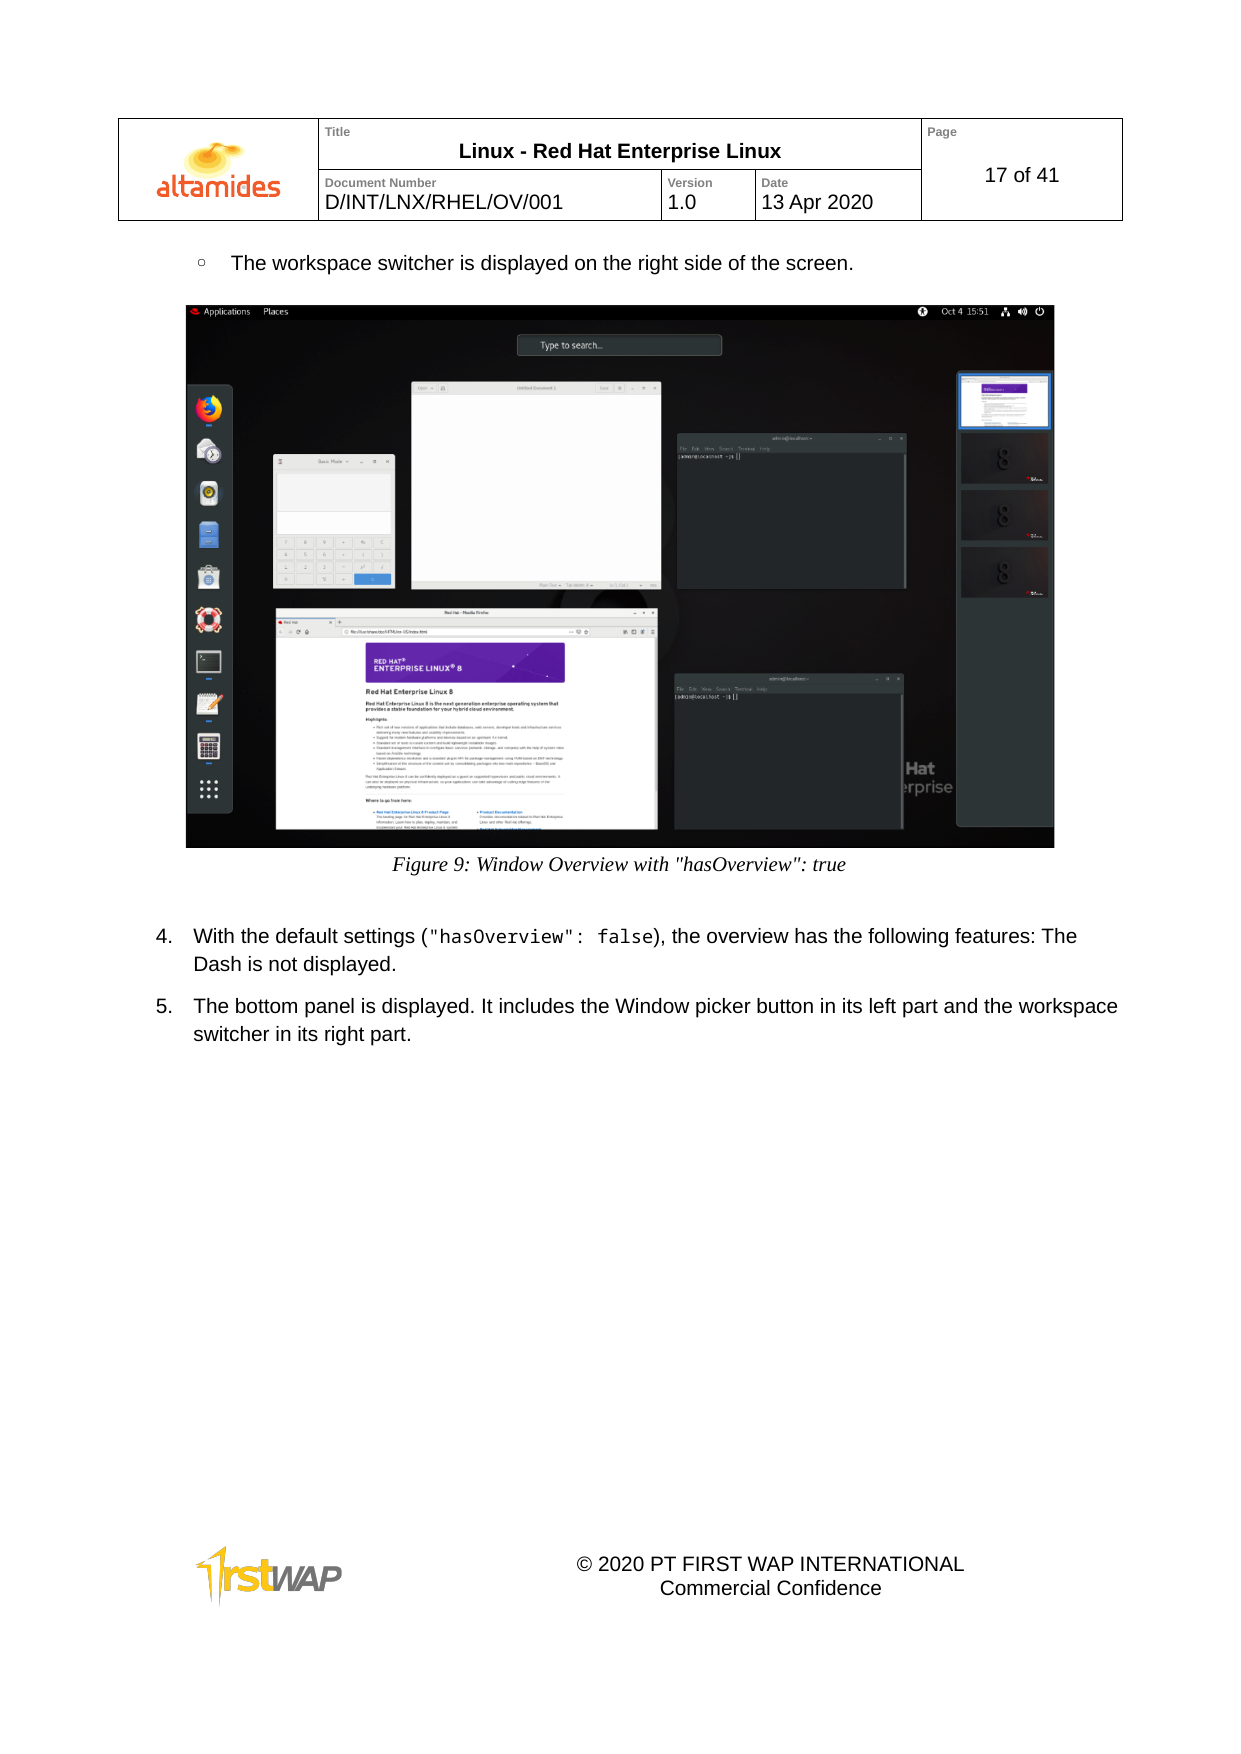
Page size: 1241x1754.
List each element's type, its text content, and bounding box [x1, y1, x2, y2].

picture [185, 305, 1055, 848]
list The bottom panel is displayed. It includes the Window picker button in its left part and the workspace switcher in its right part. [156, 994, 1122, 1046]
list With the default settings ("hasOverview": false), the overview has the following features: The Dash is not displayed. [156, 923, 1122, 976]
list The workspace switcher is displayed on the right side of the screen. [193, 250, 1122, 274]
text Figure 9: Window Overview with "hasOverview": true [186, 848, 1054, 876]
picture [195, 1546, 342, 1607]
